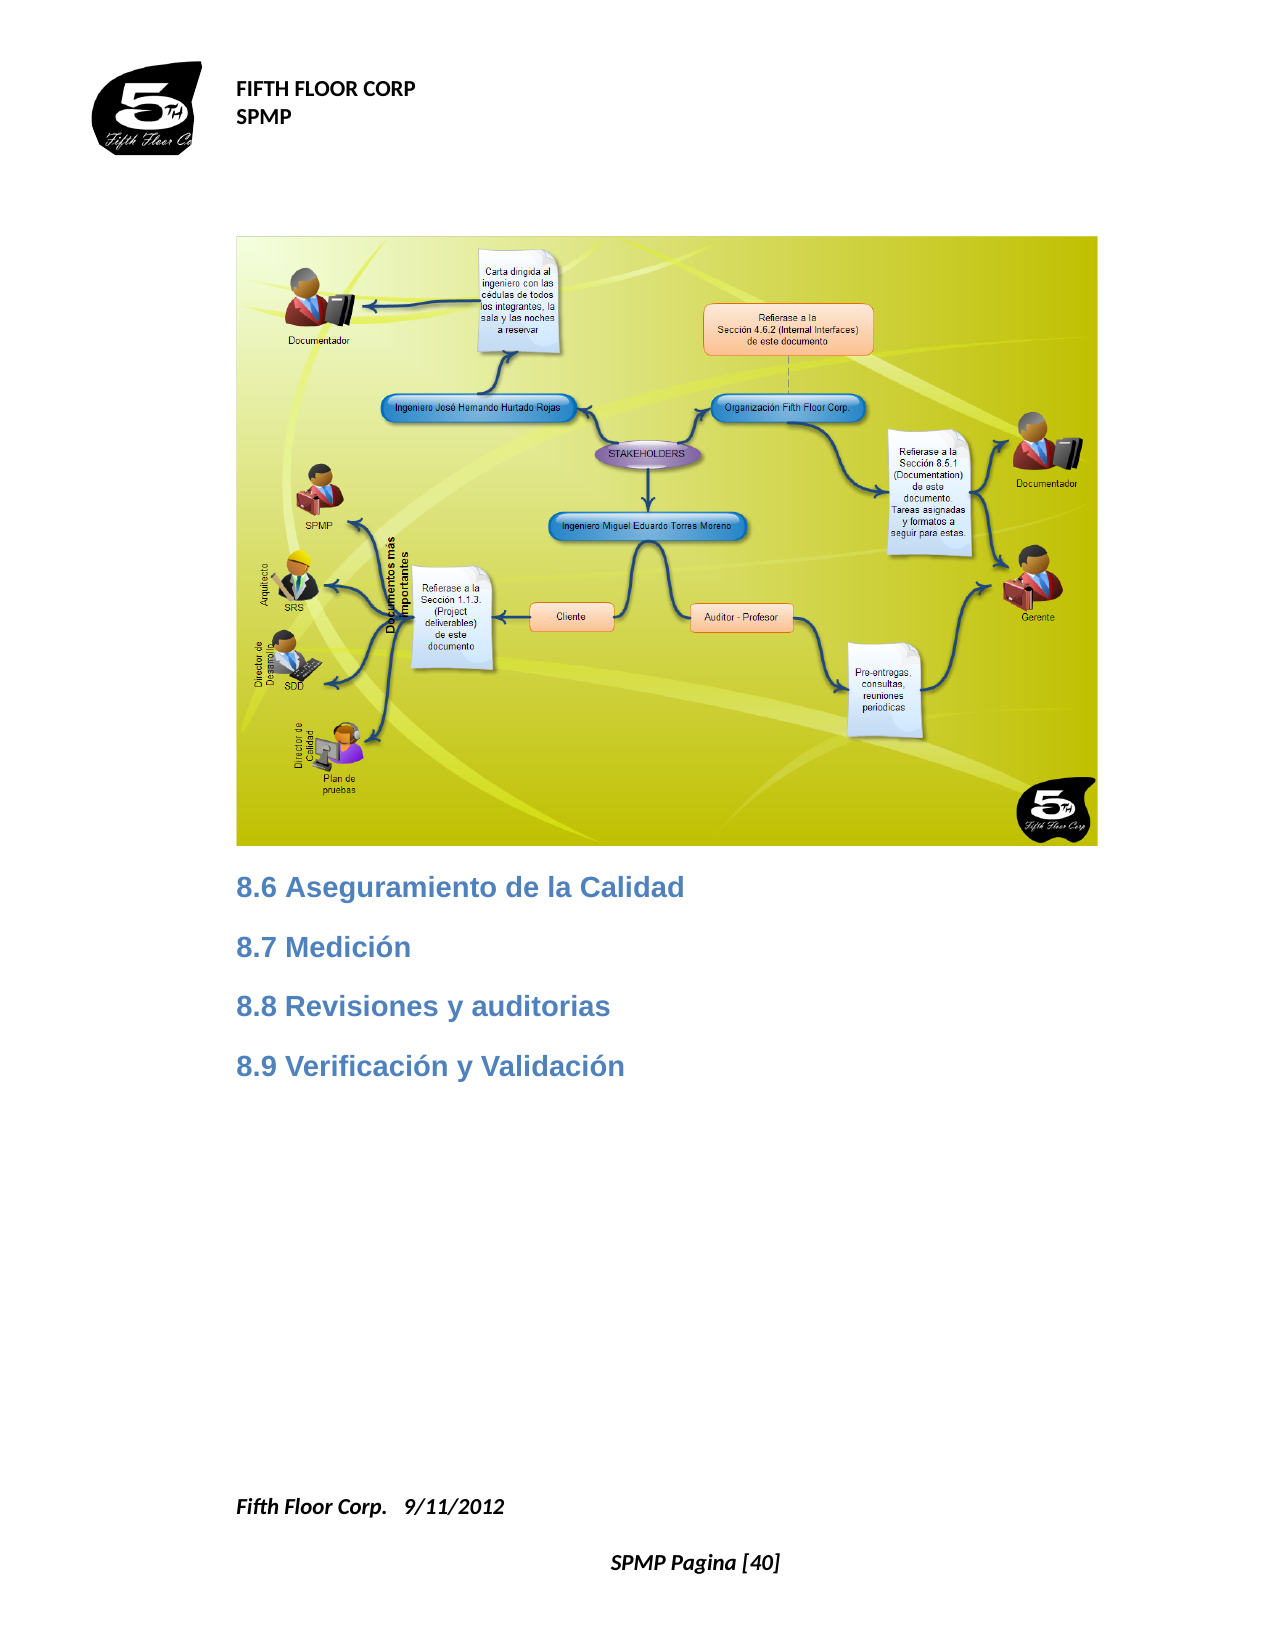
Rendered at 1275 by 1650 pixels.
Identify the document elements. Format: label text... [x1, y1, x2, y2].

subtitle 8.9 Verificación y Validación [236, 1048, 1098, 1082]
subtitle 8.8 Revisiones y auditorias [236, 989, 1098, 1023]
subtitle 8.6 Aseguramiento de la Calidad [236, 870, 1098, 904]
picture [236, 236, 1098, 846]
subtitle 8.7 Medición [236, 930, 1098, 963]
